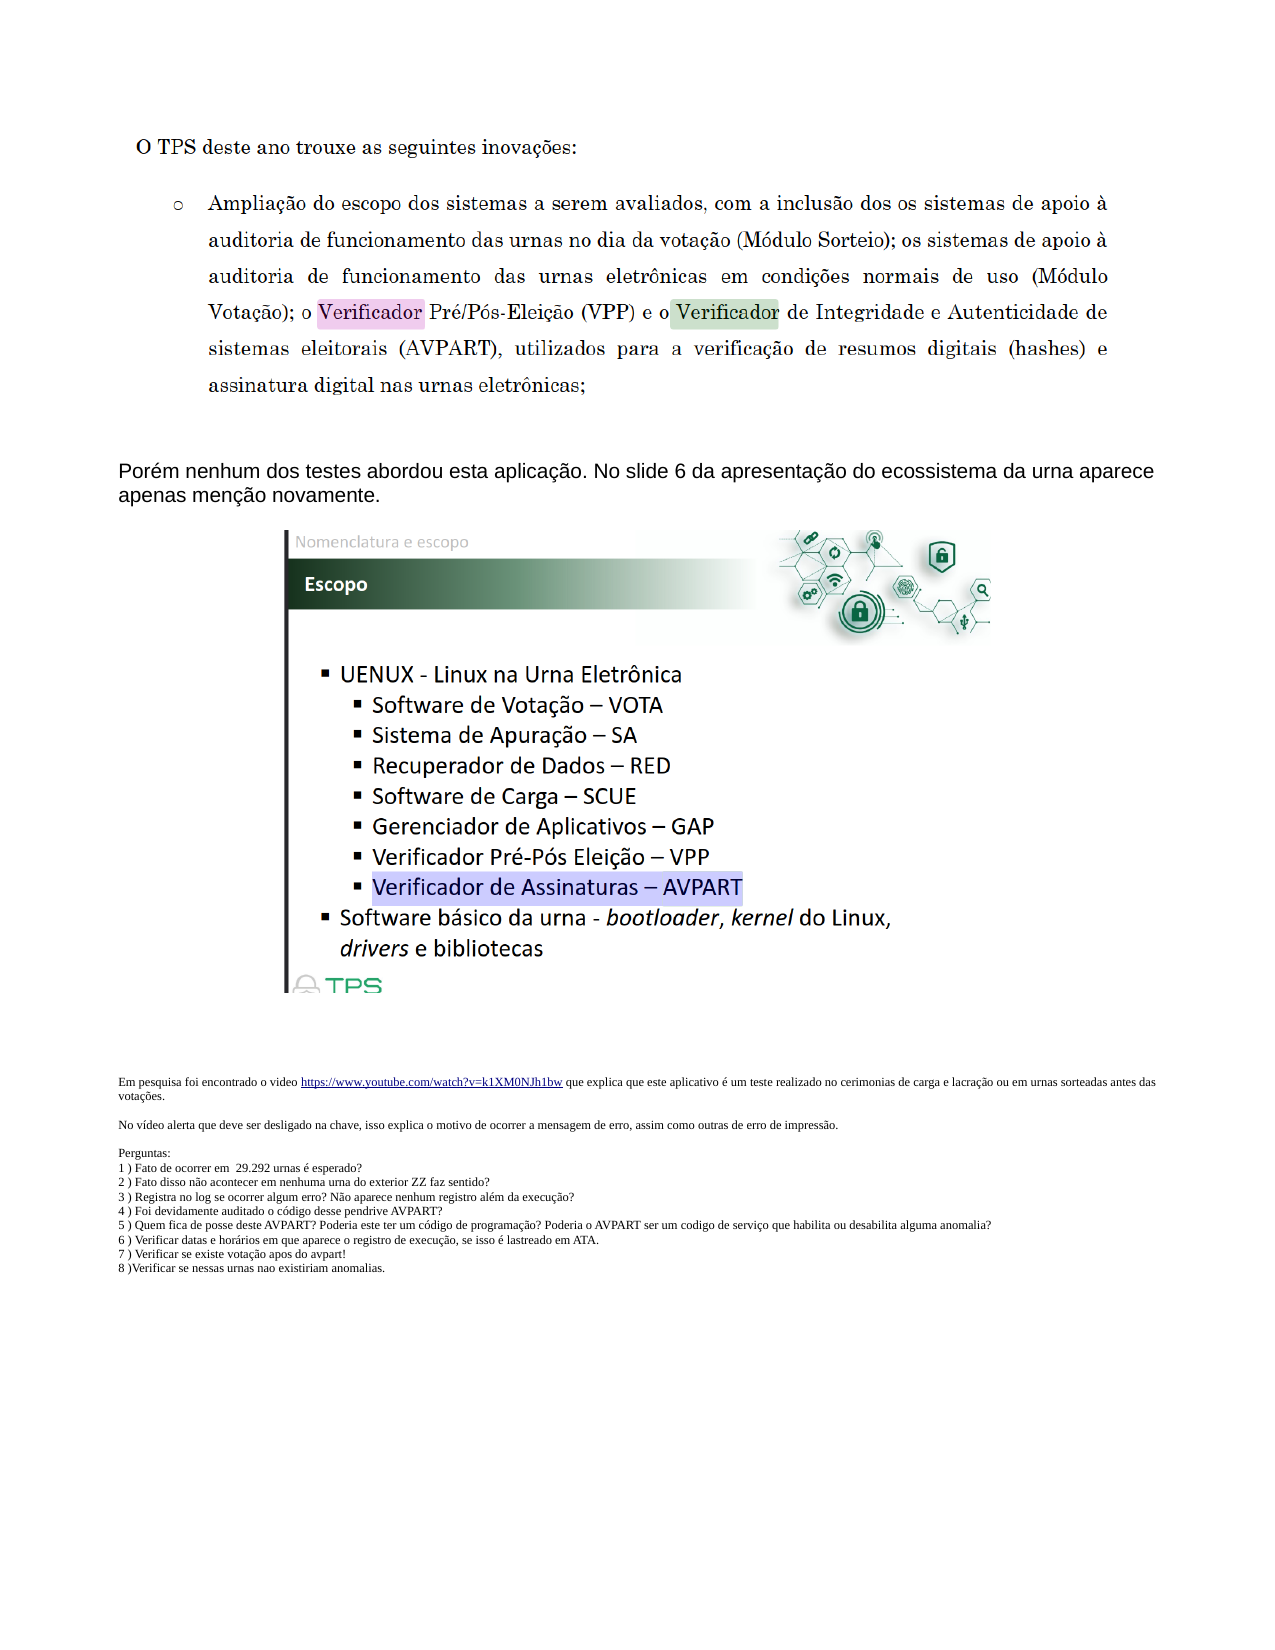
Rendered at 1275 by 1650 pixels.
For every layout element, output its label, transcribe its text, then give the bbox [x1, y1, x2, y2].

text Em pesquisa foi encontrado o video https://www.youtube.com/watch?v=k1XM0NJh1bw que explica que este aplicativo é um teste realizado no cerimonias de carga e lacração ou em urnas sorteadas antes das votações. [118, 1074, 1157, 1103]
text 3 ) Registra no log se ocorrer algum erro? Não aparece nenhum registro além da execução? [118, 1189, 1157, 1204]
text 2 ) Fato disso não acontecer em nenhuma urna do exterior ZZ faz sentido? [118, 1175, 1157, 1189]
text 1 ) Fato de ocorrer em 29.292 urnas é esperado? [118, 1161, 1157, 1175]
text 4 ) Foi devidamente auditado o código desse pendrive AVPART? [118, 1204, 1157, 1218]
text Perguntas: [118, 1146, 1157, 1161]
text 5 ) Quem fica de posse deste AVPART? Poderia este ter um código de programação? Poderia o AVPART ser um codigo de serviço que habilita ou desabilita alguma anomalia? [118, 1218, 1157, 1232]
text 7 ) Verificar se existe votação apos do avpart! [118, 1247, 1157, 1261]
picture [284, 530, 991, 993]
text No vídeo alerta que deve ser desligado na chave, isso explica o motivo de ocorrer a mensagem de erro, assim como outras de erro de impressão. [118, 1117, 1157, 1132]
text 6 ) Verificar datas e horários em que aparece o registro de execução, se isso é lastreado em ATA. [118, 1232, 1157, 1247]
text 8 )Verificar se nessas urnas nao existiriam anomalias. [118, 1261, 1157, 1276]
text Porém nenhum dos testes abordou esta aplicação. No slide 6 da apresentação do ecossistema da urna aparece apenas menção novamente. [118, 459, 1157, 507]
picture [118, 118, 1157, 411]
